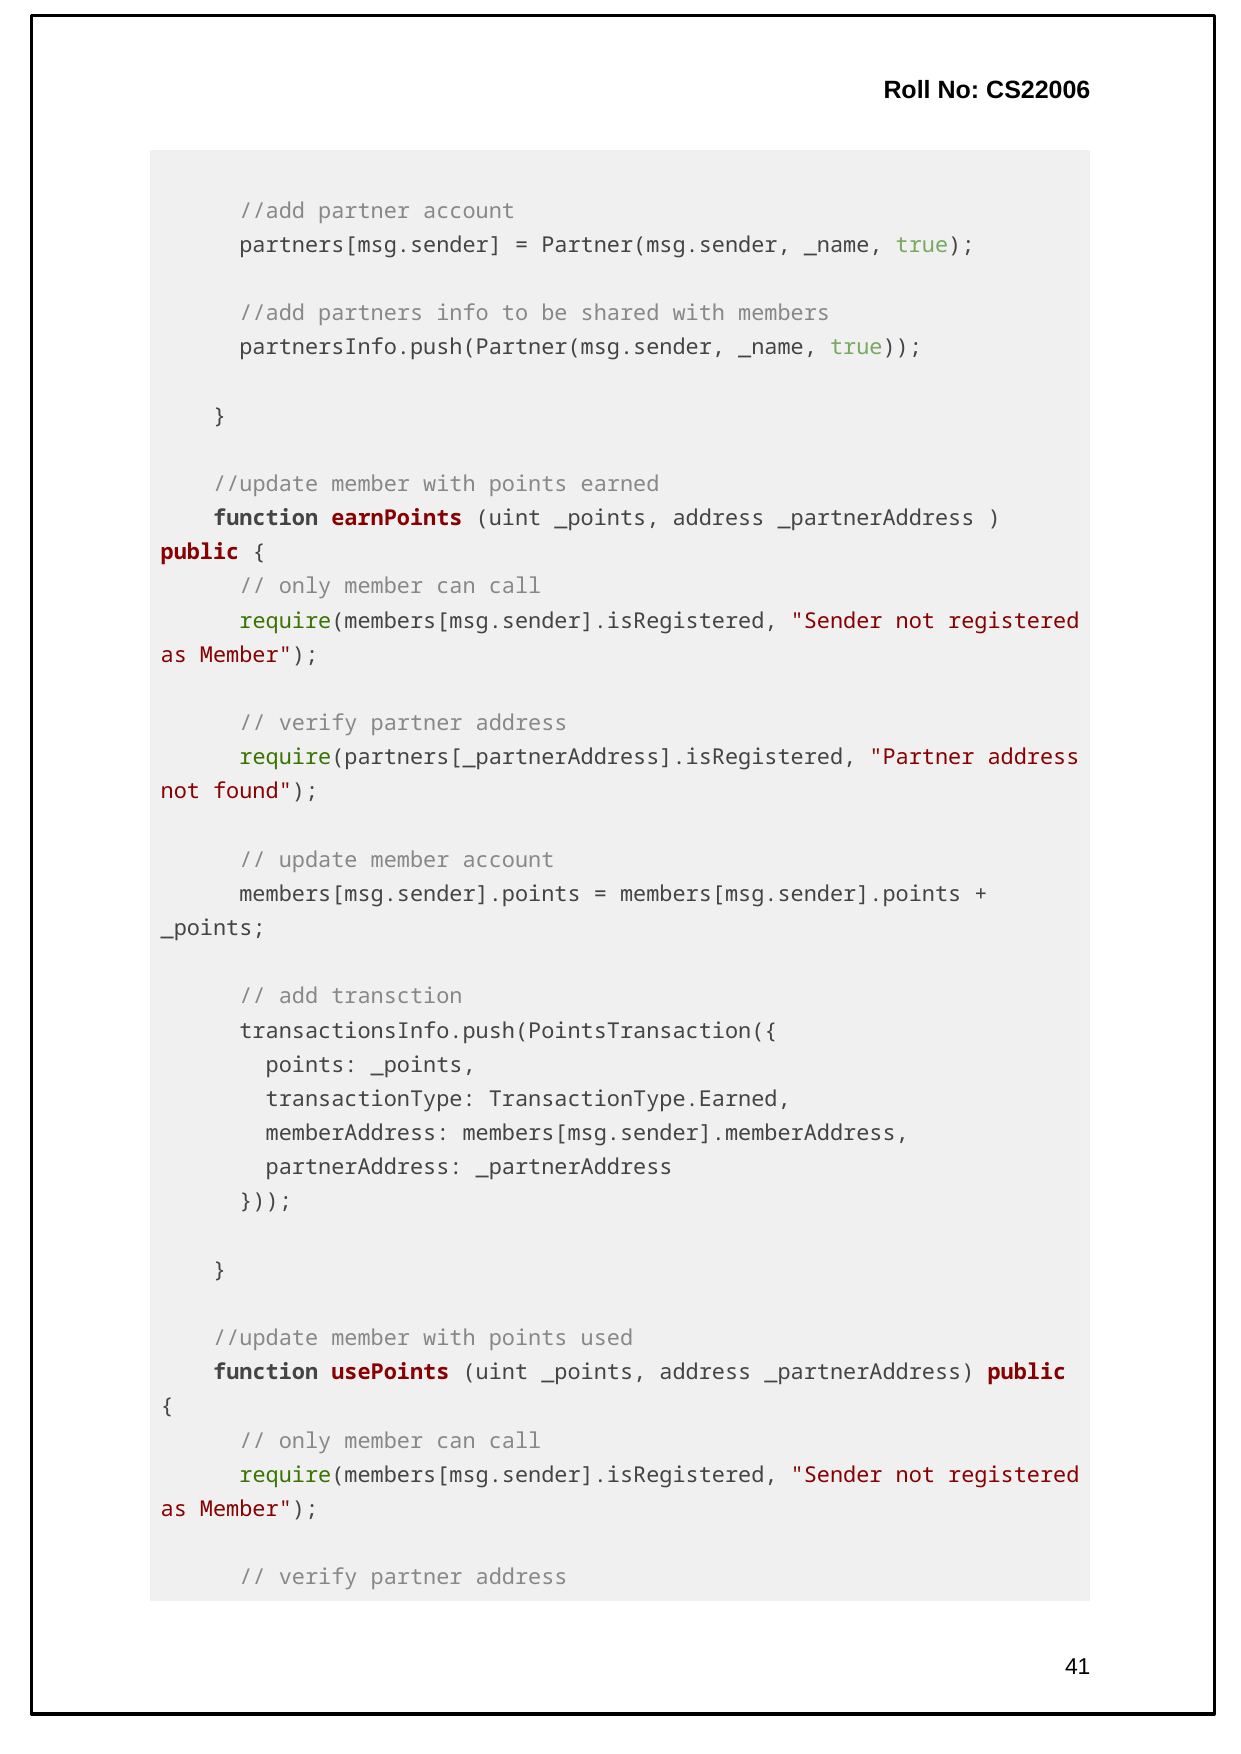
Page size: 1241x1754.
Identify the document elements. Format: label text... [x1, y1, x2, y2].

table_header //add partner account partners[msg.sender] = Partner(msg.sender, _name, true); //add partners info to be shared with members partnersInfo.push(Partner(msg.sender, _name, true)); } //update member with points earned function earnPoints (uint _points, address _partnerAddress ) public { // only member can call require(members[msg.sender].isRegistered, "Sender not registered as Member"); // verify partner address require(partners[_partnerAddress].isRegistered, "Partner address not found"); // update member account members[msg.sender].points = members[msg.sender].points + _points; // add transction transactionsInfo.push(PointsTransaction({ points: _points, transactionType: TransactionType.Earned, memberAddress: members[msg.sender].memberAddress, partnerAddress: _partnerAddress })); } //update member with points used function usePoints (uint _points, address _partnerAddress) public { // only member can call require(members[msg.sender].isRegistered, "Sender not registered as Member"); // verify partner address [150, 150, 1090, 1601]
